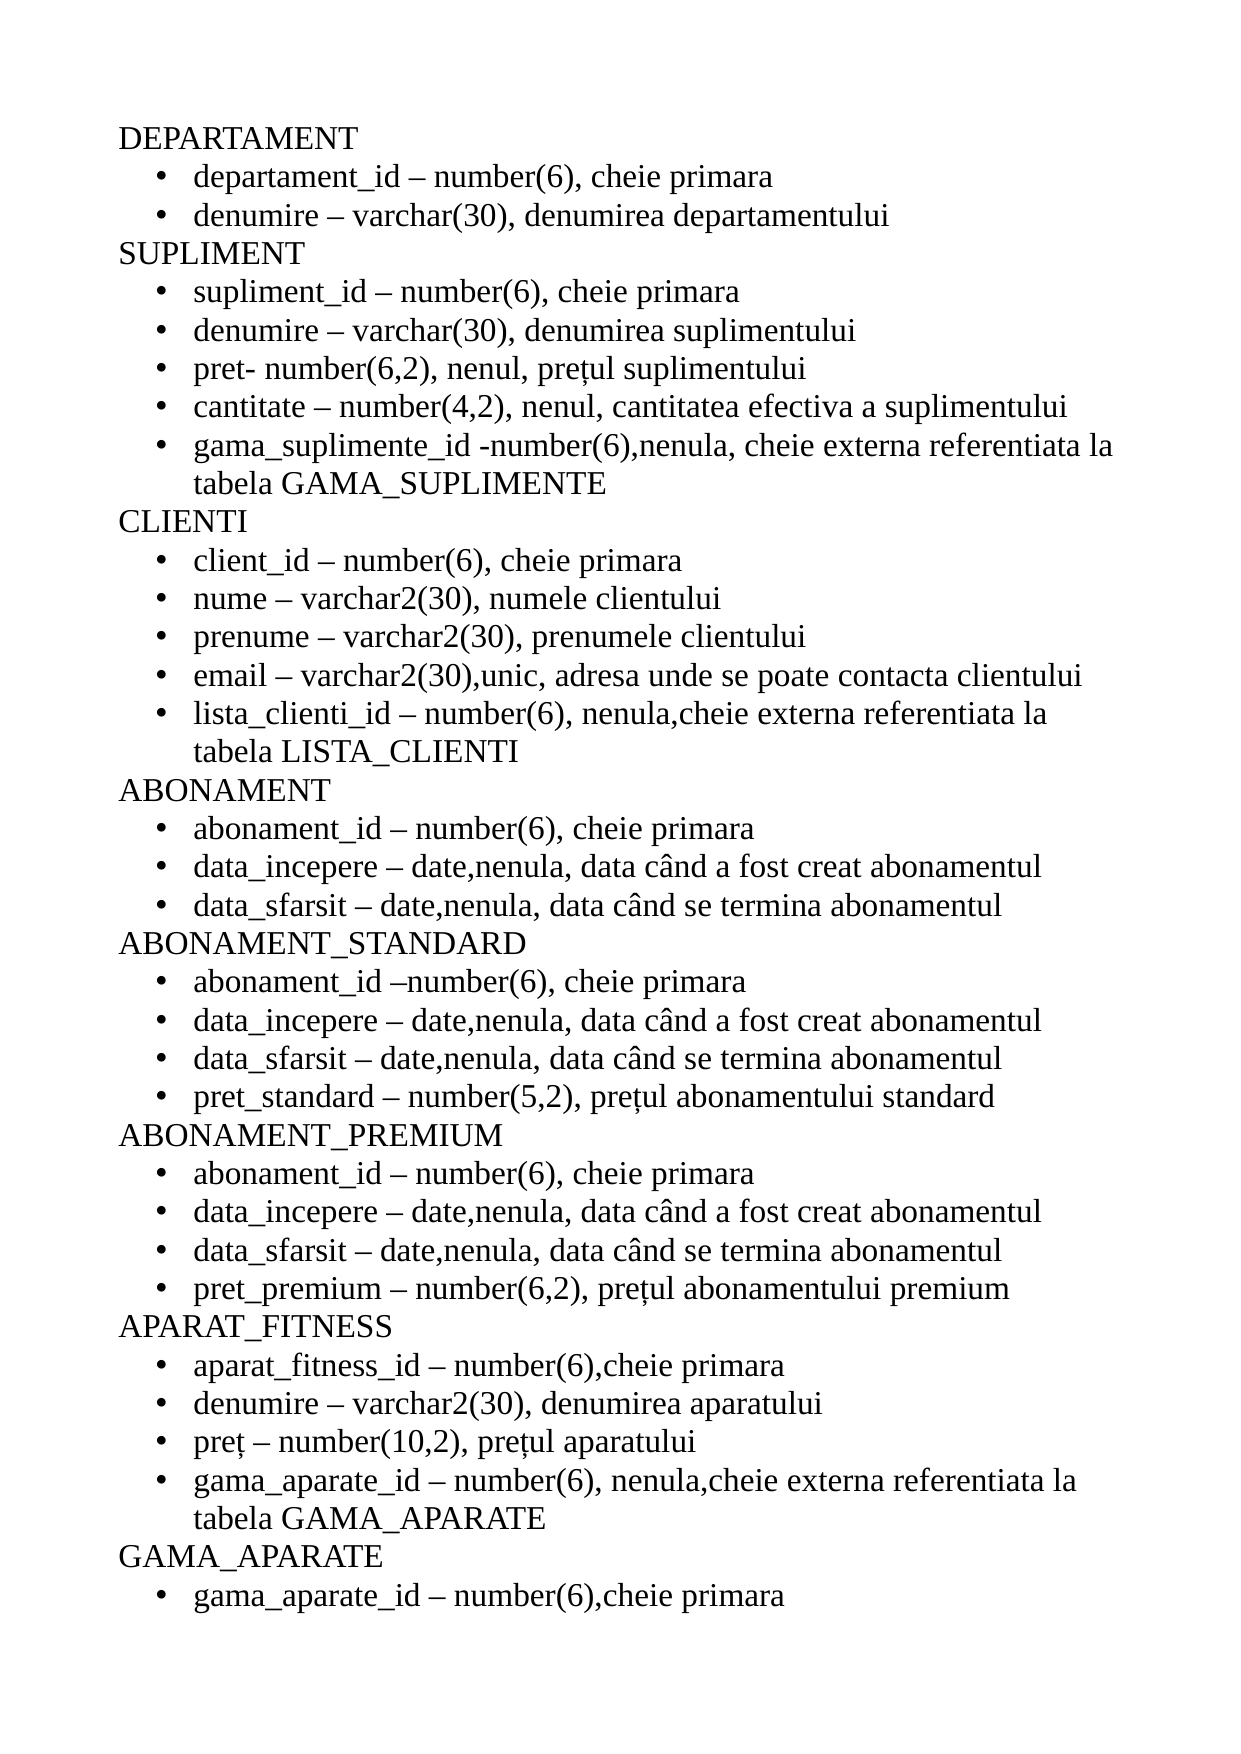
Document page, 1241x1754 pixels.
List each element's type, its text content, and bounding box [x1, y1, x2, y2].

list client_id – number(6), cheie primara [156, 540, 1122, 578]
list email – varchar2(30),unic, adresa unde se poate contacta clientului [156, 655, 1122, 693]
text GAMA_APARATE [118, 1536, 1122, 1575]
list pret_standard – number(5,2), prețul abonamentului standard [156, 1076, 1122, 1115]
list data_sfarsit – date,nenula, data când se termina abonamentul [156, 1038, 1122, 1076]
list lista_clienti_id – number(6), nenula,cheie externa referentiata la tabela LISTA_CLIENTI [156, 693, 1122, 770]
text ABONAMENT_PREMIUM [118, 1115, 1122, 1153]
list abonament_id –number(6), cheie primara [156, 961, 1122, 1000]
list pret- number(6,2), nenul, prețul suplimentului [156, 348, 1122, 386]
text SUPLIMENT [118, 233, 1122, 271]
list supliment_id – number(6), cheie primara [156, 271, 1122, 310]
list data_sfarsit – date,nenula, data când se termina abonamentul [156, 885, 1122, 923]
list departament_id – number(6), cheie primara [156, 156, 1122, 195]
list data_incepere – date,nenula, data când a fost creat abonamentul [156, 846, 1122, 885]
text ABONAMENT_STANDARD [118, 923, 1122, 961]
list abonament_id – number(6), cheie primara [156, 808, 1122, 846]
list aparat_fitness_id – number(6),cheie primara [156, 1345, 1122, 1383]
text APARAT_FITNESS [118, 1306, 1122, 1345]
list pret_premium – number(6,2), prețul abonamentului premium [156, 1268, 1122, 1306]
list gama_suplimente_id -number(6),nenula, cheie externa referentiata la tabela GAMA_SUPLIMENTE [156, 425, 1122, 501]
text DEPARTAMENT [118, 118, 1122, 156]
list gama_aparate_id – number(6),cheie primara [156, 1575, 1122, 1613]
list preț – number(10,2), prețul aparatului [156, 1421, 1122, 1460]
list denumire – varchar(30), denumirea departamentului [156, 195, 1122, 233]
list data_incepere – date,nenula, data când a fost creat abonamentul [156, 1191, 1122, 1230]
list prenume – varchar2(30), prenumele clientului [156, 616, 1122, 655]
list gama_aparate_id – number(6), nenula,cheie externa referentiata la tabela GAMA_APARATE [156, 1460, 1122, 1536]
text ABONAMENT [118, 770, 1122, 808]
text CLIENTI [118, 501, 1122, 540]
list data_sfarsit – date,nenula, data când se termina abonamentul [156, 1230, 1122, 1268]
list abonament_id – number(6), cheie primara [156, 1153, 1122, 1191]
list nume – varchar2(30), numele clientului [156, 578, 1122, 616]
list cantitate – number(4,2), nenul, cantitatea efectiva a suplimentului [156, 386, 1122, 425]
list denumire – varchar(30), denumirea suplimentului [156, 310, 1122, 348]
list data_incepere – date,nenula, data când a fost creat abonamentul [156, 1000, 1122, 1038]
list denumire – varchar2(30), denumirea aparatului [156, 1383, 1122, 1421]
